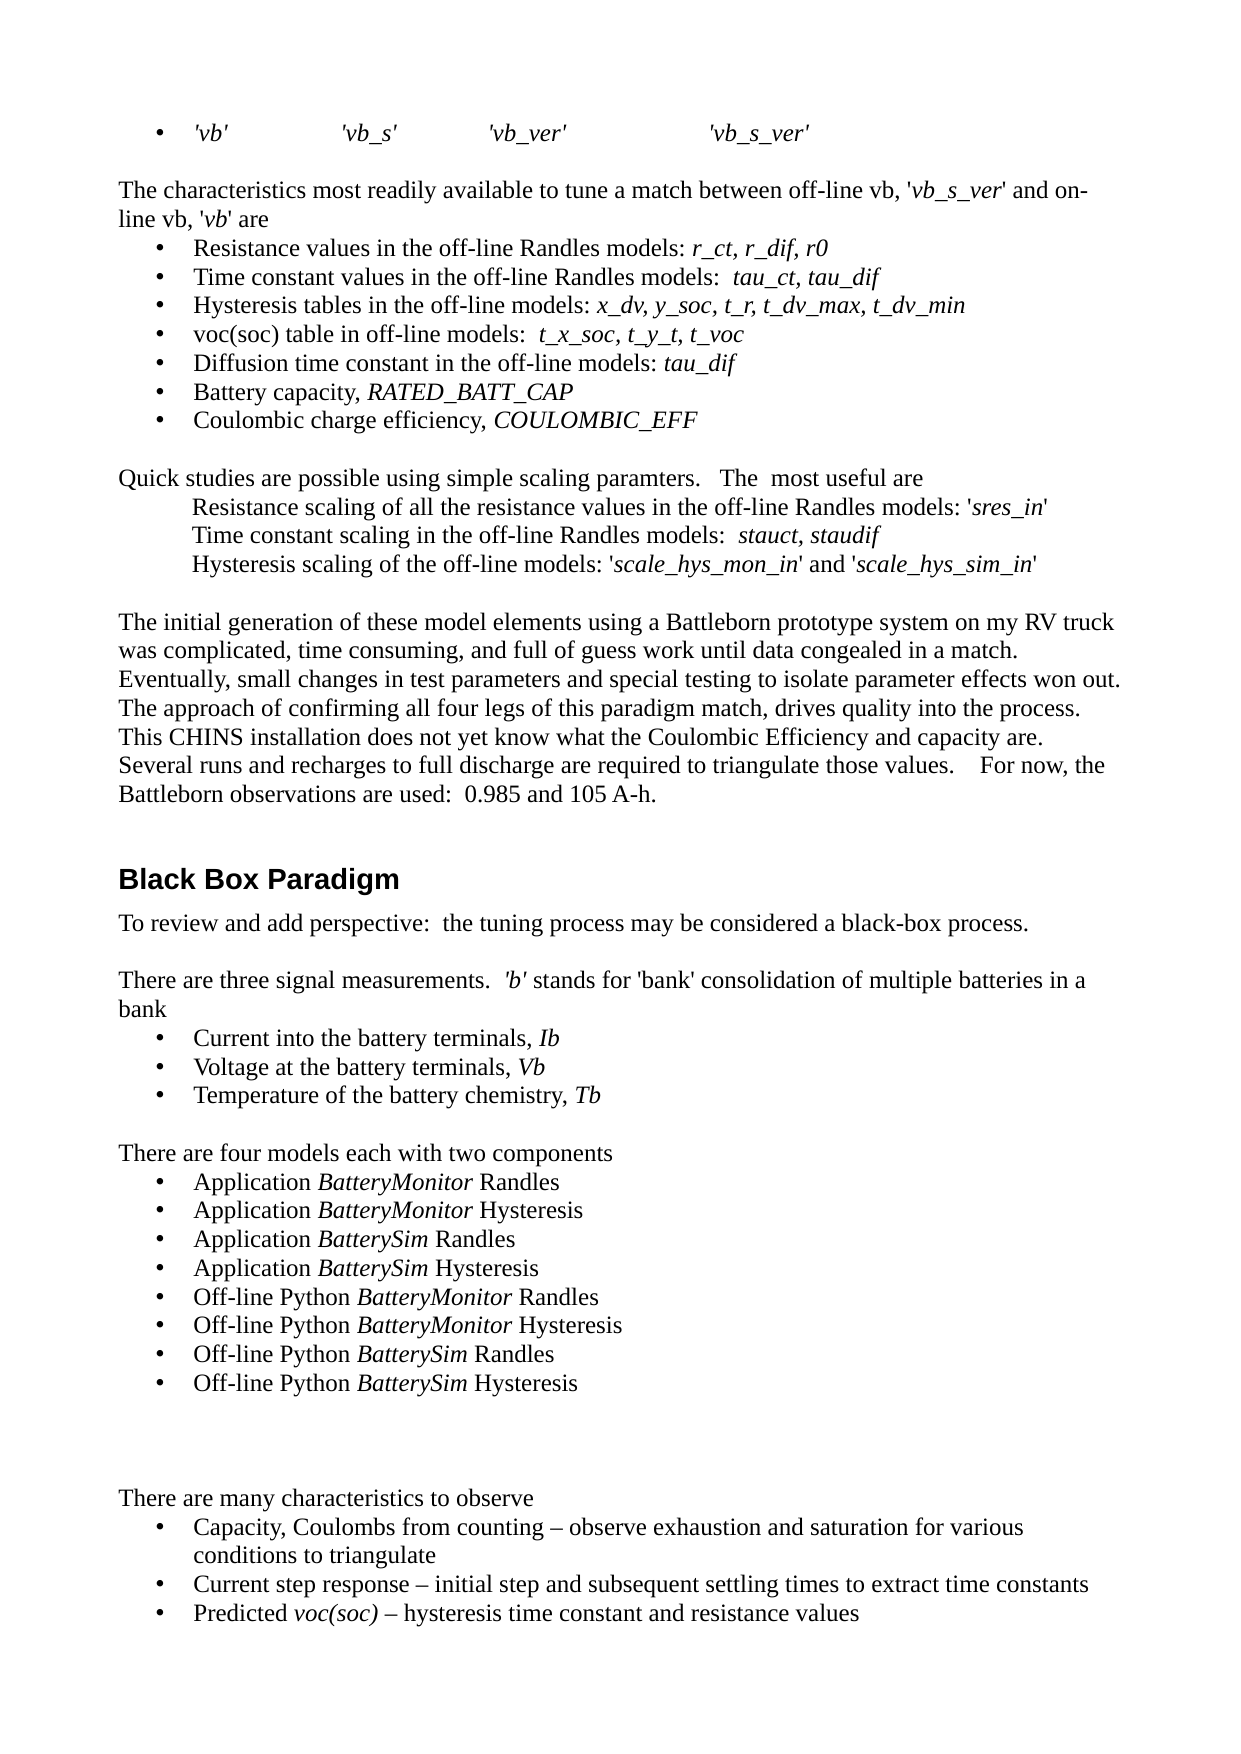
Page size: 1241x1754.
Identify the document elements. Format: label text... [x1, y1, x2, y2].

text The approach of confirming all four legs of this paradigm match, drives quality into the process. [118, 693, 1122, 722]
text Time constant scaling in the off-line Randles models: stauct, staudif [118, 521, 1122, 549]
list Time constant values in the off-line Randles models: tau_ct, tau_dif [156, 262, 1122, 291]
subtitle Black Box Paradigm [118, 862, 1122, 895]
text Hysteresis scaling of the off-line models: 'scale_hys_mon_in' and 'scale_hys_sim_in' [118, 549, 1122, 578]
list voc(soc) table in off-line models: t_x_soc, t_y_t, t_voc [156, 319, 1122, 348]
list Off-line Python BatteryMonitor Randles [156, 1282, 1122, 1310]
list Application BatterySim Hysteresis [156, 1253, 1122, 1282]
list Hysteresis tables in the off-line models: x_dv, y_soc, t_r, t_dv_max, t_dv_min [156, 291, 1122, 319]
list Capacity, Coulombs from counting – observe exhaustion and saturation for various conditions to triangulate [156, 1512, 1122, 1569]
list Predicted voc(soc) – hysteresis time constant and resistance values [156, 1598, 1122, 1627]
list Application BatterySim Randles [156, 1224, 1122, 1253]
text There are three signal measurements. 'b' stands for 'bank' consolidation of multiple batteries in a bank [118, 965, 1122, 1023]
list Off-line Python BatterySim Randles [156, 1339, 1122, 1368]
text Resistance scaling of all the resistance values in the off-line Randles models: 'sres_in' [118, 492, 1122, 521]
list 'vb' 'vb_s' 'vb_ver' 'vb_s_ver' [156, 118, 1122, 147]
list Battery capacity, RATED_BATT_CAP [156, 377, 1122, 406]
list Diffusion time constant in the off-line models: tau_dif [156, 348, 1122, 377]
list Off-line Python BatterySim Hysteresis [156, 1368, 1122, 1397]
list Current step response – initial step and subsequent settling times to extract time constants [156, 1569, 1122, 1598]
text There are four models each with two components [118, 1138, 1122, 1167]
list Application BatteryMonitor Hysteresis [156, 1195, 1122, 1224]
list Current into the battery terminals, Ib [156, 1023, 1122, 1052]
text This CHINS installation does not yet know what the Coulombic Efficiency and capacity are. Several runs and recharges to full discharge are required to triangulate those values. For now, the Battleborn observations are used: 0.985 and 105 A-h. [118, 722, 1122, 808]
list Resistance values in the off-line Randles models: r_ct, r_dif, r0 [156, 233, 1122, 262]
list Voltage at the battery terminals, Vb [156, 1052, 1122, 1080]
text To review and add perspective: the tuning process may be considered a black-box process. [118, 908, 1122, 937]
text There are many characteristics to observe [118, 1483, 1122, 1512]
list Off-line Python BatteryMonitor Hysteresis [156, 1310, 1122, 1339]
text Quick studies are possible using simple scaling paramters. The most useful are [118, 463, 1122, 492]
text The characteristics most readily available to tune a match between off-line vb, 'vb_s_ver' and on-line vb, 'vb' are [118, 176, 1122, 233]
text The initial generation of these model elements using a Battleborn prototype system on my RV truck was complicated, time consuming, and full of guess work until data congealed in a match. Eventually, small changes in test parameters and special testing to isolate parameter effects won out. [118, 607, 1122, 693]
list Application BatteryMonitor Randles [156, 1167, 1122, 1195]
list Coulombic charge efficiency, COULOMBIC_EFF [156, 406, 1122, 434]
list Temperature of the battery chemistry, Tb [156, 1080, 1122, 1109]
